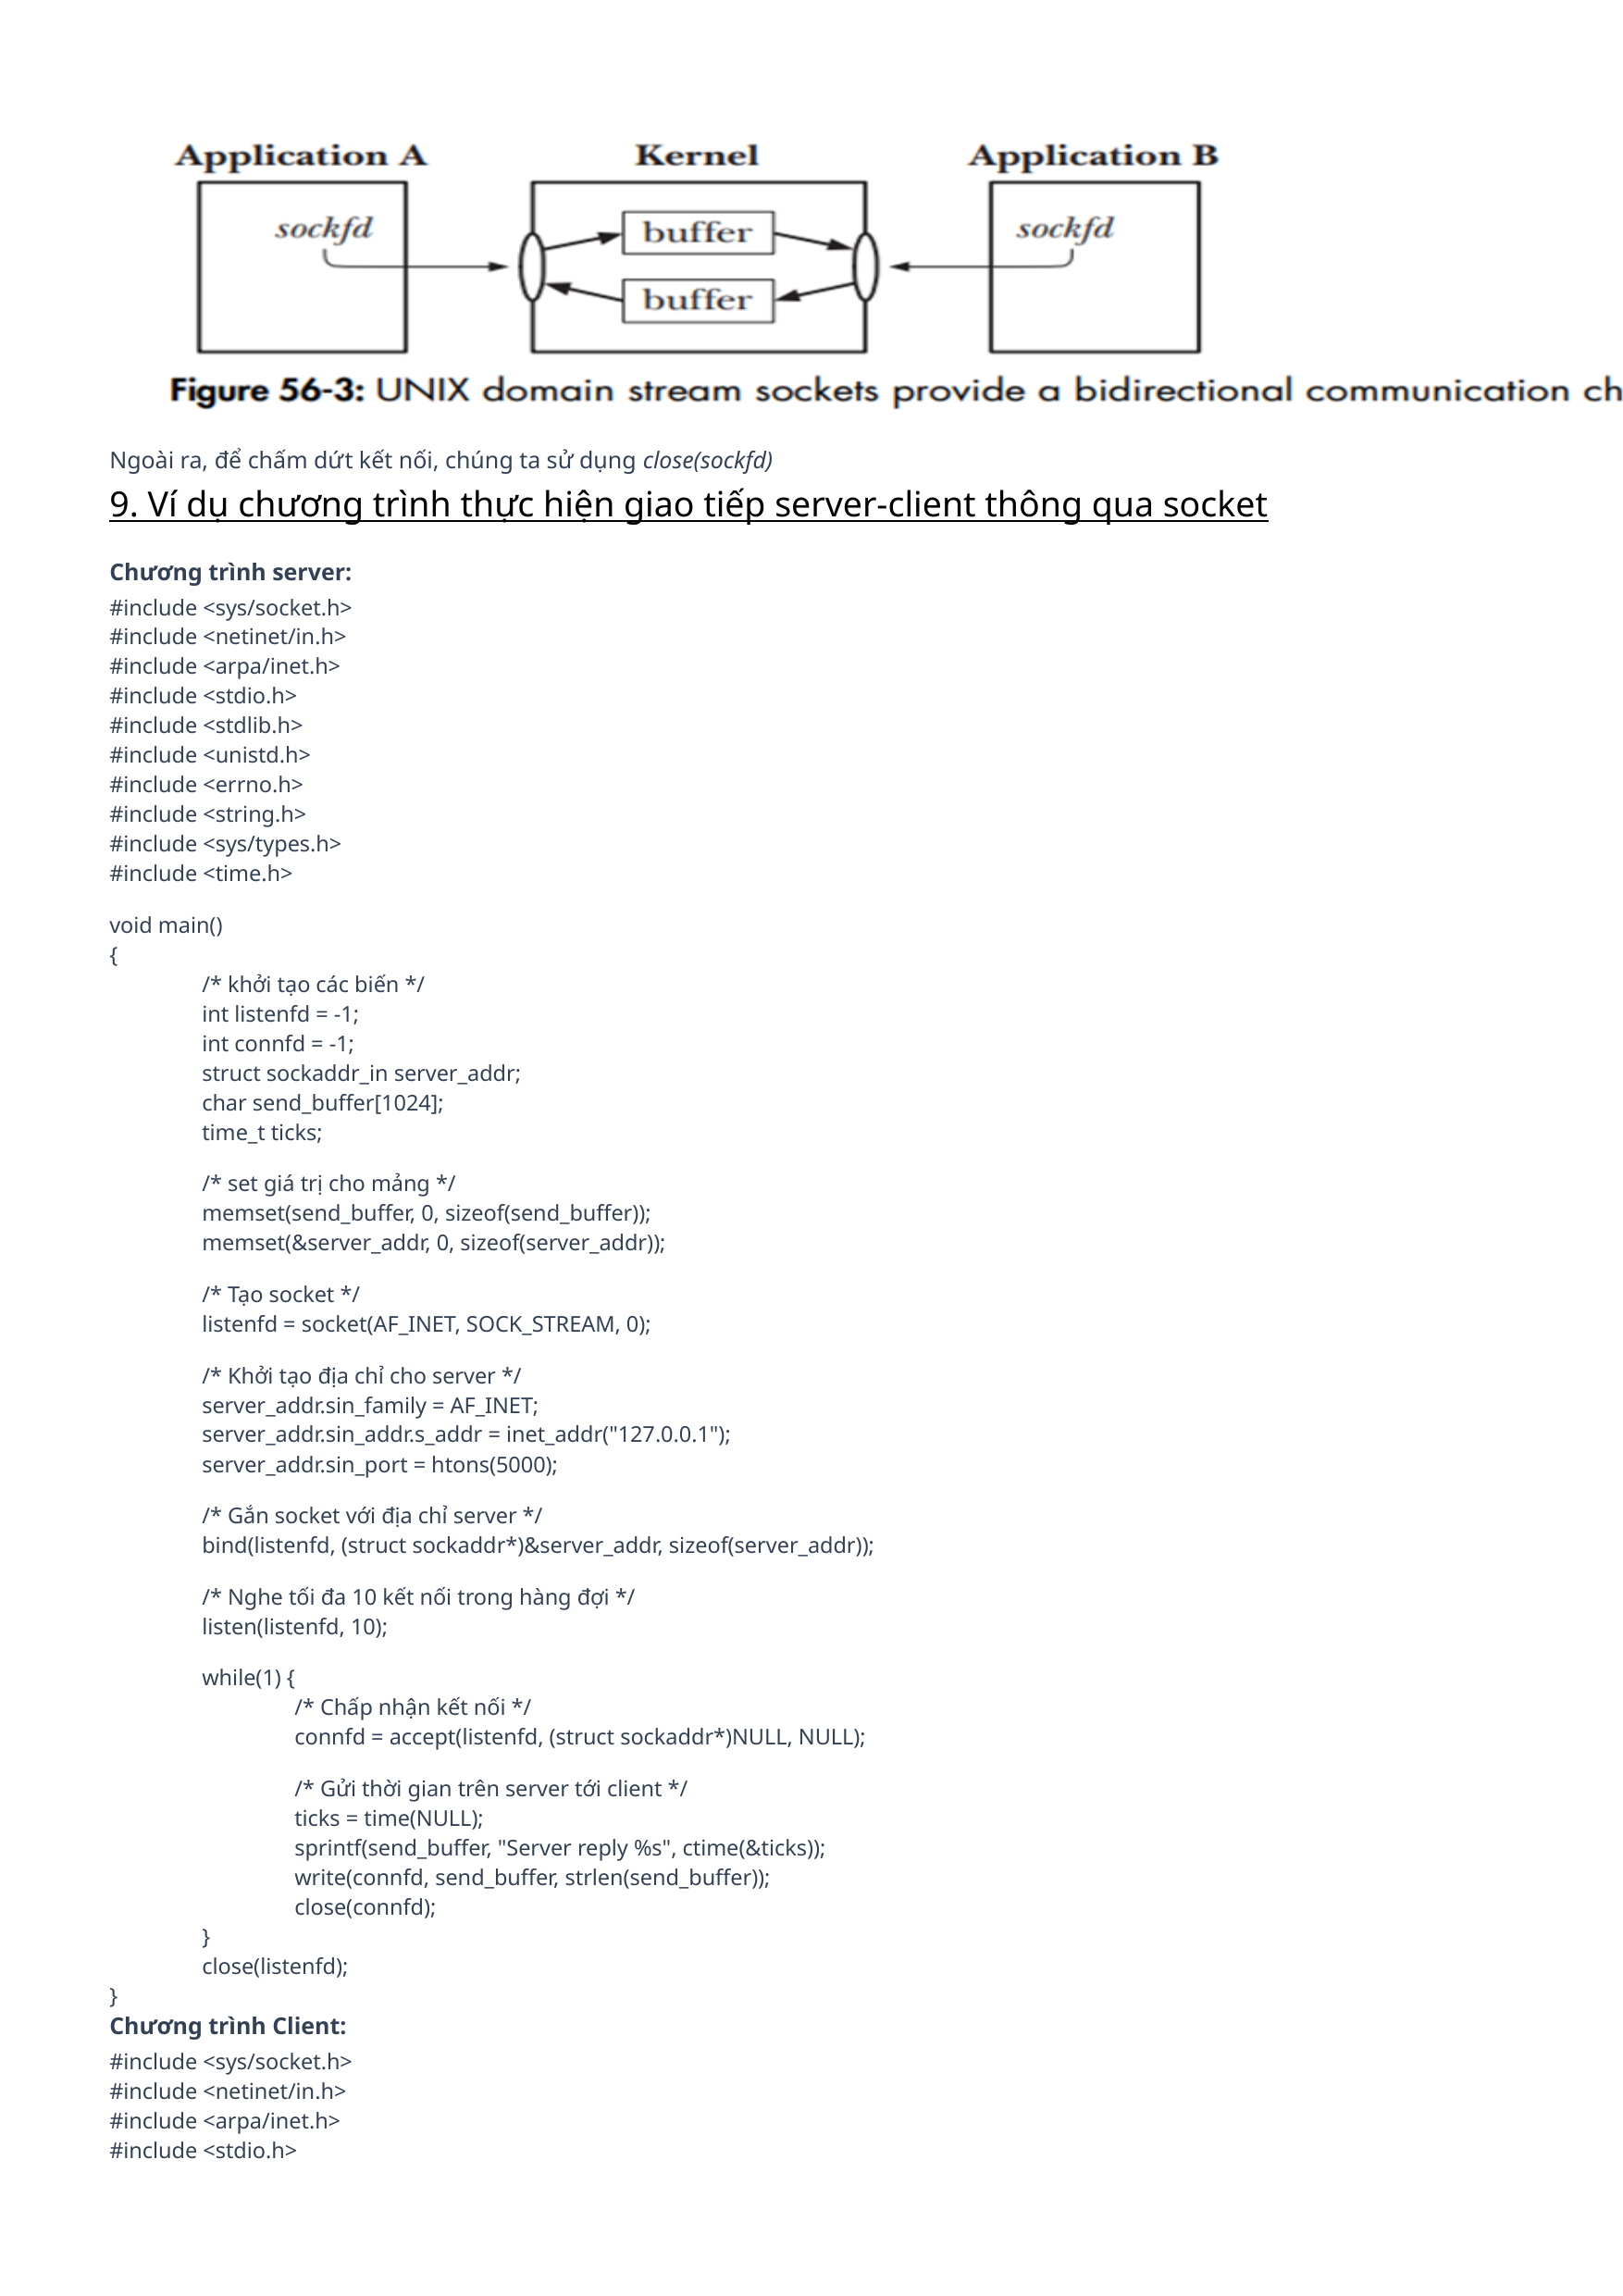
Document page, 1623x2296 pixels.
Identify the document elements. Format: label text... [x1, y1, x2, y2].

text int listenfd = -1; [109, 999, 1514, 1028]
text write(connfd, send_buffer, strlen(send_buffer)); [109, 1862, 1514, 1892]
text } [109, 1980, 1514, 2010]
text Chương trình server: [109, 556, 1514, 588]
text server_addr.sin_port = htons(5000); [109, 1449, 1514, 1479]
text listenfd = socket(AF_INET, SOCK_STREAM, 0); [109, 1309, 1514, 1338]
text #include <unistd.h> [109, 740, 1514, 770]
subtitle 9. Ví dụ chương trình thực hiện giao tiếp server-client thông qua socket [109, 479, 1514, 527]
text int connfd = -1; [109, 1028, 1514, 1058]
text #include <sys/types.h> [109, 829, 1514, 859]
text void main() [109, 910, 1514, 939]
text server_addr.sin_addr.s_addr = inet_addr("127.0.0.1"); [109, 1420, 1514, 1449]
text char send_buffer[1024]; [109, 1087, 1514, 1117]
text sprintf(send_buffer, "Server reply %s", ctime(&ticks)); [109, 1832, 1514, 1862]
text listen(listenfd, 10); [109, 1611, 1514, 1641]
text /* Tạo socket */ [109, 1279, 1514, 1309]
text time_t ticks; [109, 1117, 1514, 1147]
text /* set giá trị cho mảng */ [109, 1169, 1514, 1198]
text /* Chấp nhận kết nối */ [109, 1693, 1514, 1722]
text #include <netinet/in.h> [109, 2076, 1514, 2105]
text /* Gửi thời gian trên server tới client */ [109, 1773, 1514, 1803]
text #include <errno.h> [109, 770, 1514, 800]
text server_addr.sin_family = AF_INET; [109, 1390, 1514, 1420]
text Ngoài ra, để chấm dứt kết nối, chúng ta sử dụng close(sockfd) [109, 443, 1514, 475]
picture [109, 109, 1623, 427]
text memset(send_buffer, 0, sizeof(send_buffer)); [109, 1198, 1514, 1228]
text #include <sys/socket.h> [109, 592, 1514, 622]
text #include <netinet/in.h> [109, 622, 1514, 652]
text /* khởi tạo các biến */ [109, 969, 1514, 999]
text #include <stdlib.h> [109, 711, 1514, 740]
text struct sockaddr_in server_addr; [109, 1058, 1514, 1087]
text while(1) { [109, 1663, 1514, 1693]
text #include <string.h> [109, 800, 1514, 829]
text } [109, 1921, 1514, 1951]
text memset(&server_addr, 0, sizeof(server_addr)); [109, 1228, 1514, 1258]
text #include <time.h> [109, 859, 1514, 887]
text bind(listenfd, (struct sockaddr*)&server_addr, sizeof(server_addr)); [109, 1530, 1514, 1559]
text #include <sys/socket.h> [109, 2046, 1514, 2076]
text close(connfd); [109, 1892, 1514, 1921]
text connfd = accept(listenfd, (struct sockaddr*)NULL, NULL); [109, 1722, 1514, 1752]
text close(listenfd); [109, 1951, 1514, 1980]
text ticks = time(NULL); [109, 1803, 1514, 1832]
text #include <arpa/inet.h> [109, 652, 1514, 681]
text /* Khởi tạo địa chỉ cho server */ [109, 1360, 1514, 1390]
text #include <stdio.h> [109, 681, 1514, 711]
text Chương trình Client: [109, 2010, 1514, 2042]
text /* Gắn socket với địa chỉ server */ [109, 1500, 1514, 1530]
text { [109, 939, 1514, 969]
text #include <arpa/inet.h> [109, 2105, 1514, 2135]
text #include <stdio.h> [109, 2135, 1514, 2165]
text /* Nghe tối đa 10 kết nối trong hàng đợi */ [109, 1582, 1514, 1611]
